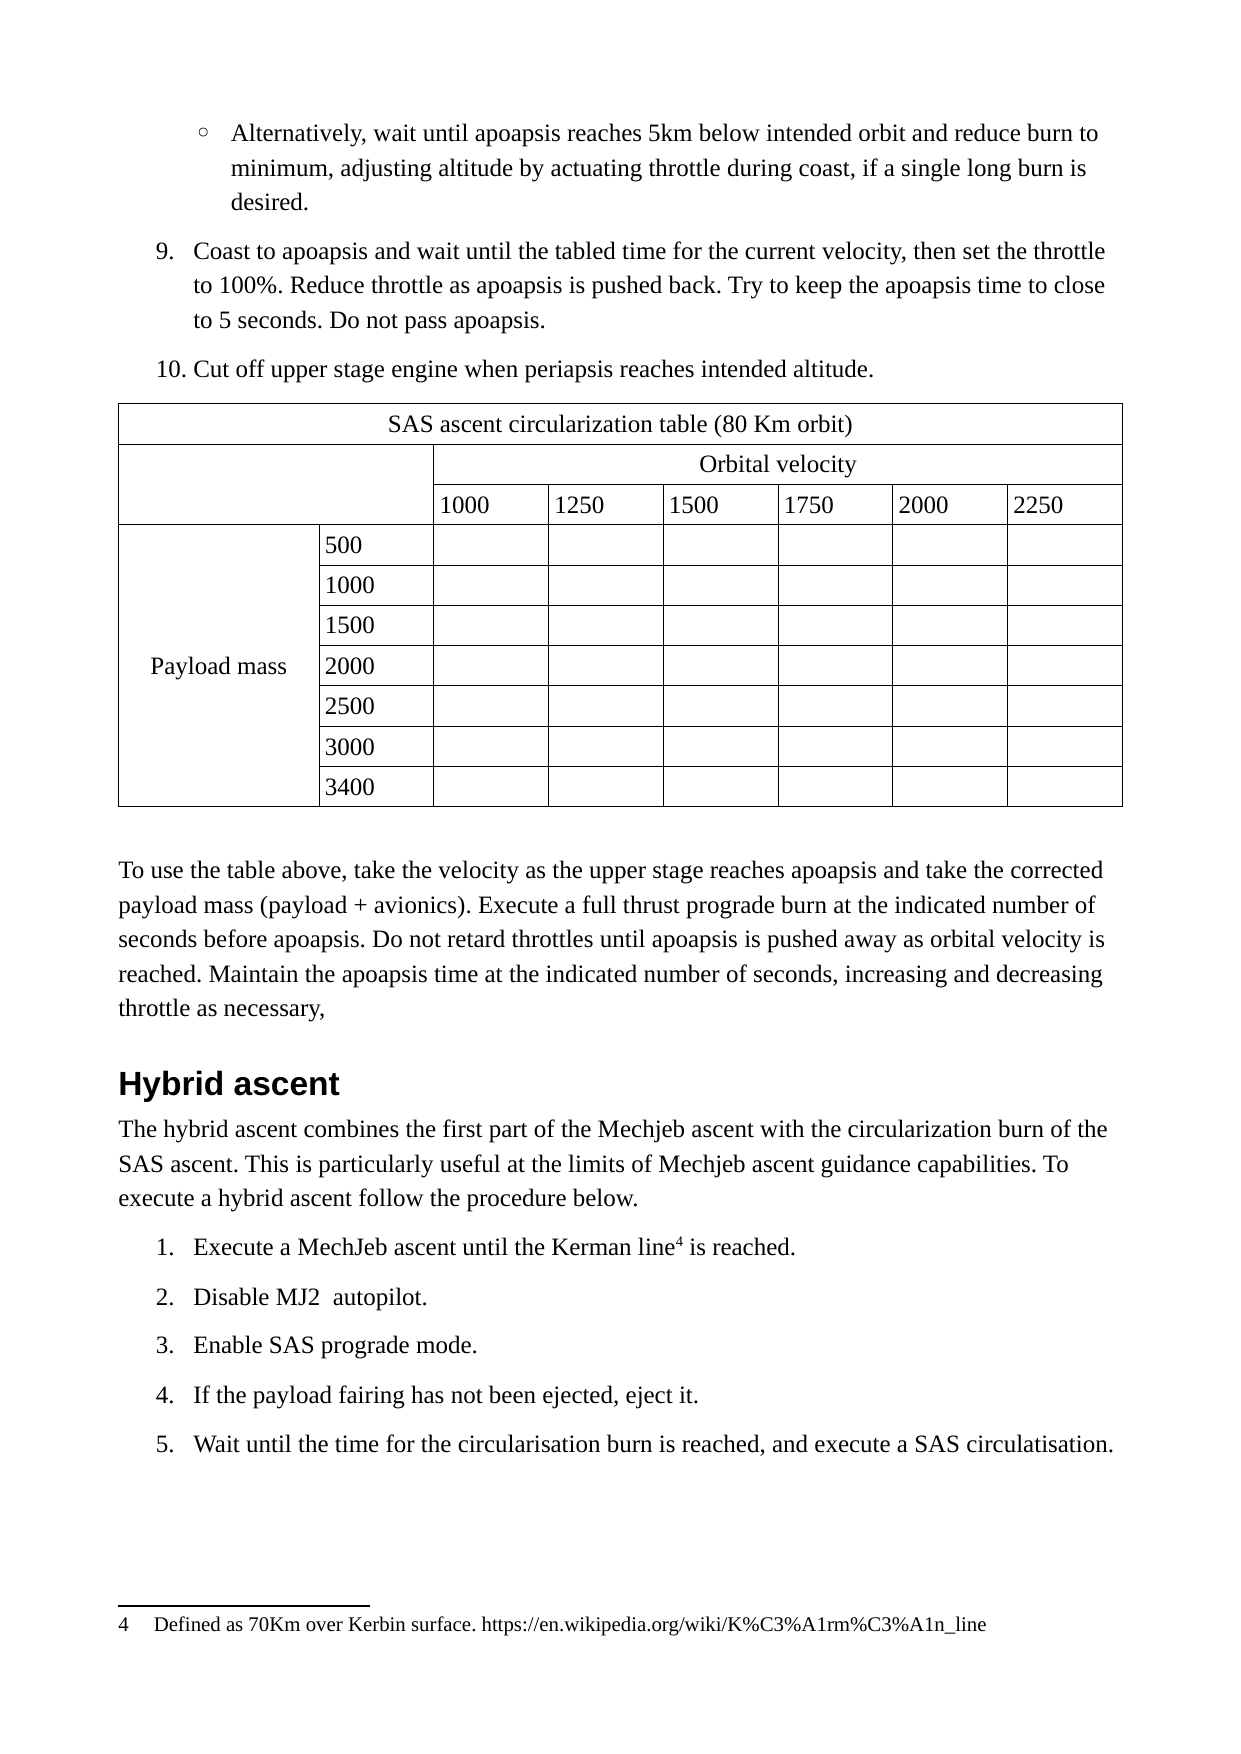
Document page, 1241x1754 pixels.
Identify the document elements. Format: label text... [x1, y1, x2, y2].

table_cell [779, 606, 892, 645]
table_cell 2000 [893, 485, 1007, 524]
table_cell [893, 727, 1007, 766]
subtitle Hybrid ascent [118, 1063, 1122, 1102]
table_cell [893, 646, 1007, 685]
list Enable SAS prograde mode. [156, 1331, 1122, 1359]
table_cell 1500 [320, 606, 433, 645]
table_header SAS ascent circularization table (80 Km orbit) [119, 404, 1122, 443]
list If the payload fairing has not been ejected, eject it. [156, 1380, 1122, 1408]
table_cell [779, 646, 892, 685]
table_cell [1008, 646, 1122, 685]
table_cell [549, 686, 663, 726]
list Wait until the time for the circularisation burn is reached, and execute a SAS circulatisation. [156, 1429, 1122, 1457]
table_cell [664, 767, 778, 806]
table_cell [779, 686, 892, 726]
table_cell [549, 566, 663, 605]
text To use the table above, take the velocity as the upper stage reaches apoapsis and take the corrected payload mass (payload + avionics). Execute a full thrust prograde burn at the indicated number of seconds before apoapsis. Do not retard throttles until apoapsis is pushed away as orbital velocity is reached. Maintain the apoapsis time at the indicated number of seconds, increasing and decreasing throttle as necessary, [118, 856, 1122, 1022]
table_cell [549, 646, 663, 685]
list Execute a MechJeb ascent until the Kerman line is reached. [156, 1232, 1122, 1261]
table_cell [664, 686, 778, 726]
table_cell [1008, 686, 1122, 726]
table_cell [1008, 525, 1122, 564]
table_cell [664, 646, 778, 685]
table_cell 2000 [320, 646, 433, 685]
table_cell [779, 727, 892, 766]
table_cell [549, 727, 663, 766]
table_cell [893, 525, 1007, 564]
table_cell 1000 [320, 566, 433, 605]
table_cell Orbital velocity [434, 445, 1122, 484]
table_cell 2250 [1008, 485, 1122, 524]
table_cell [549, 606, 663, 645]
table_cell [664, 606, 778, 645]
table_cell 1750 [779, 485, 892, 524]
list Alternatively, wait until apoapsis reaches 5km below intended orbit and reduce burn to minimum, adjusting altitude by actuating throttle during coast, if a single long burn is desired. [193, 118, 1122, 216]
table_cell [434, 767, 548, 806]
table_cell 3400 [320, 767, 433, 806]
table_cell [119, 445, 433, 524]
table_cell [1008, 566, 1122, 605]
table_cell 3000 [320, 727, 433, 766]
table_cell [1008, 606, 1122, 645]
table_cell 1500 [664, 485, 778, 524]
table_cell 500 [320, 525, 433, 564]
table_cell 1250 [549, 485, 663, 524]
list Defined as 70Km over Kerbin surface. https://en.wikipedia.org/wiki/K%C3%A1rm%C3%A1n_line [118, 1612, 1122, 1636]
text The hybrid ascent combines the first part of the Mechjeb ascent with the circularization burn of the SAS ascent. This is particularly useful at the limits of Mechjeb ascent guidance capabilities. To execute a hybrid ascent follow the procedure below. [118, 1114, 1122, 1212]
table_cell [779, 525, 892, 564]
table_cell [434, 606, 548, 645]
table_cell [434, 686, 548, 726]
table_cell [779, 566, 892, 605]
table_cell [893, 606, 1007, 645]
table_cell [434, 566, 548, 605]
table_cell [664, 727, 778, 766]
table_cell 1000 [434, 485, 548, 524]
table_cell Payload mass [119, 525, 319, 806]
list Disable MJ2 autopilot. [156, 1282, 1122, 1310]
table_cell [434, 525, 548, 564]
table_cell [1008, 767, 1122, 806]
table_cell [434, 727, 548, 766]
table_cell [779, 767, 892, 806]
table_cell [893, 686, 1007, 726]
table_cell [549, 767, 663, 806]
table_cell [664, 566, 778, 605]
table_cell 2500 [320, 686, 433, 726]
table_cell [434, 646, 548, 685]
list Coast to apoapsis and wait until the tabled time for the current velocity, then set the throttle to 100%. Reduce throttle as apoapsis is pushed back. Try to keep the apoapsis time to close to 5 seconds. Do not pass apoapsis. [156, 236, 1122, 334]
table_cell [1008, 727, 1122, 766]
table_cell [549, 525, 663, 564]
list Cut off upper stage engine when periapsis reaches intended altitude. [156, 354, 1122, 383]
table_cell [893, 566, 1007, 605]
table_cell [664, 525, 778, 564]
table_cell [893, 767, 1007, 806]
